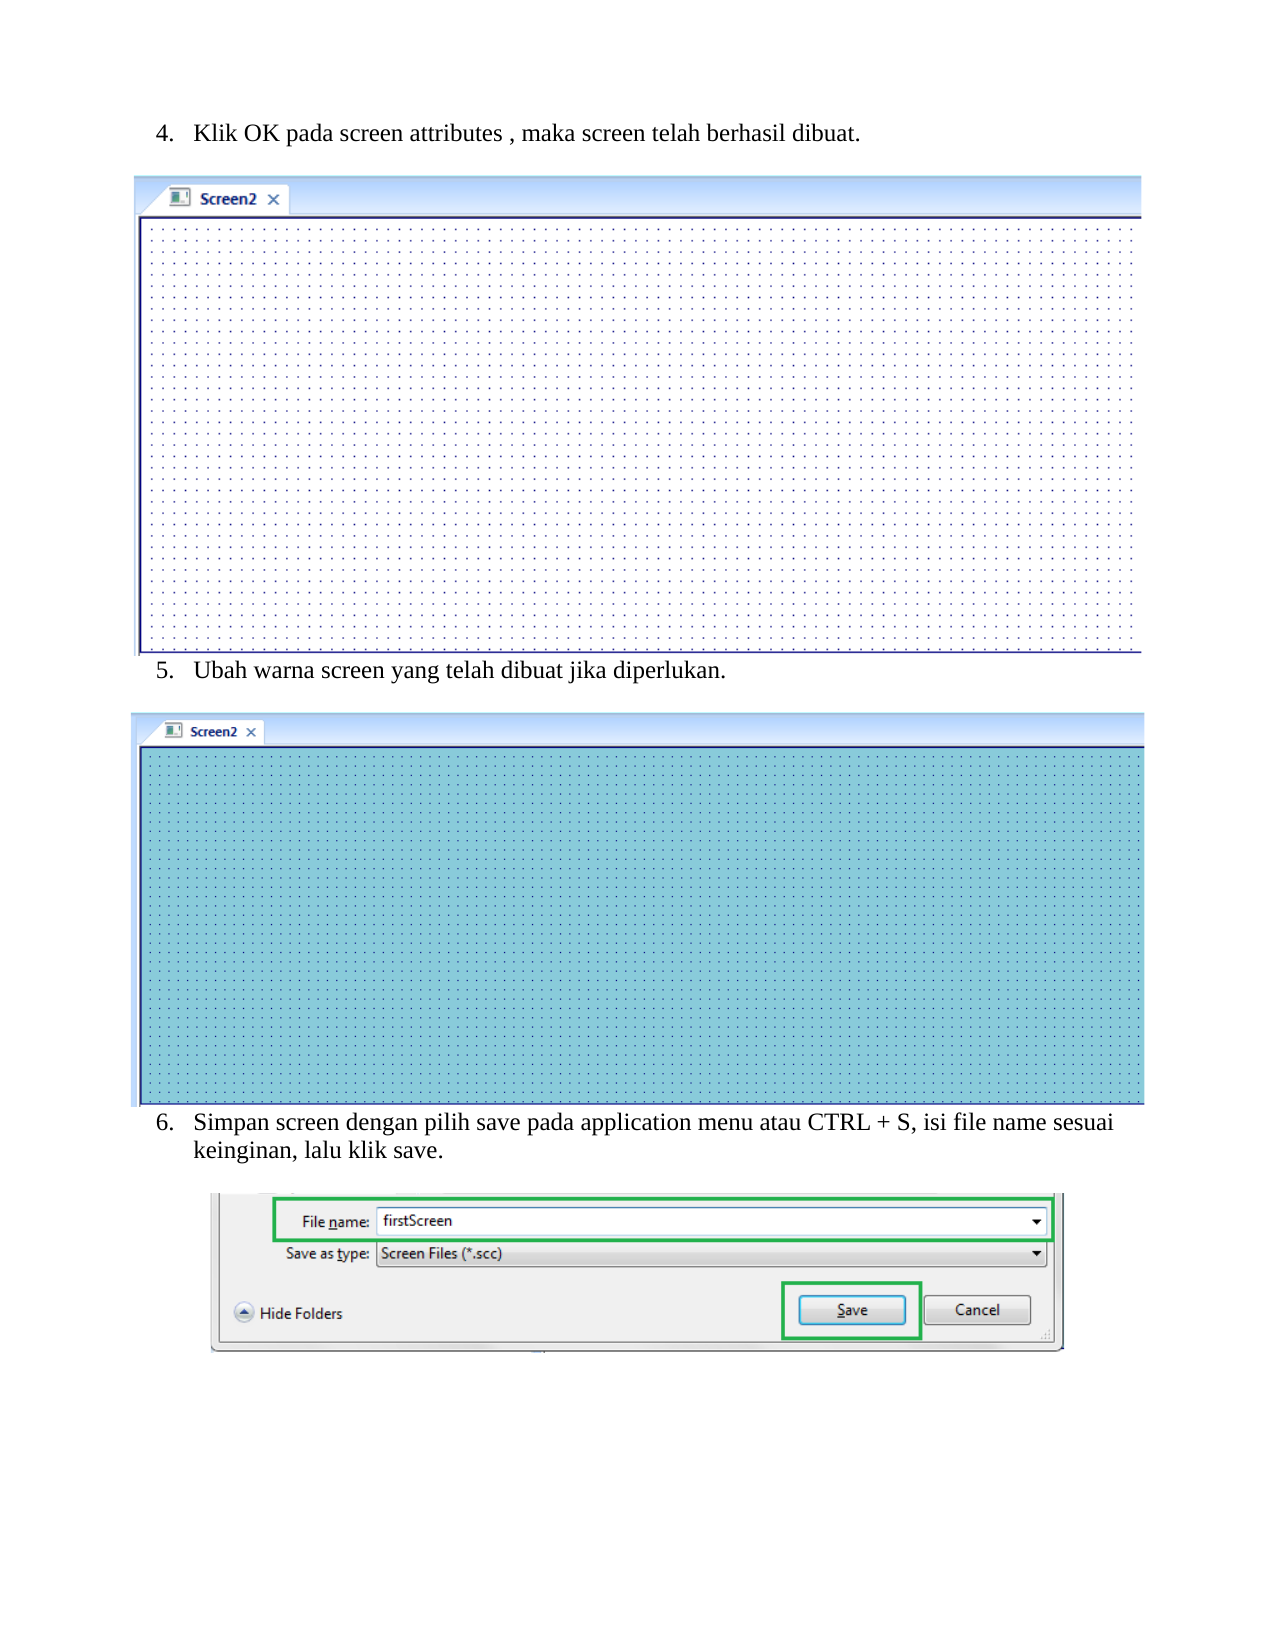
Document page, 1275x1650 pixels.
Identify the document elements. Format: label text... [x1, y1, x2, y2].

list Simpan screen dengan pilih save pada application menu atau CTRL + S, isi file name sesuai keinginan, lalu klik save. [156, 713, 1157, 1164]
picture [133, 175, 1142, 656]
list Ubah warna screen yang telah dibuat jika diperlukan. [156, 176, 1157, 684]
list Klik OK pada screen attributes , maka screen telah berhasil dibuat. [156, 118, 1157, 147]
picture [210, 1193, 1065, 1353]
picture [130, 712, 1145, 1107]
